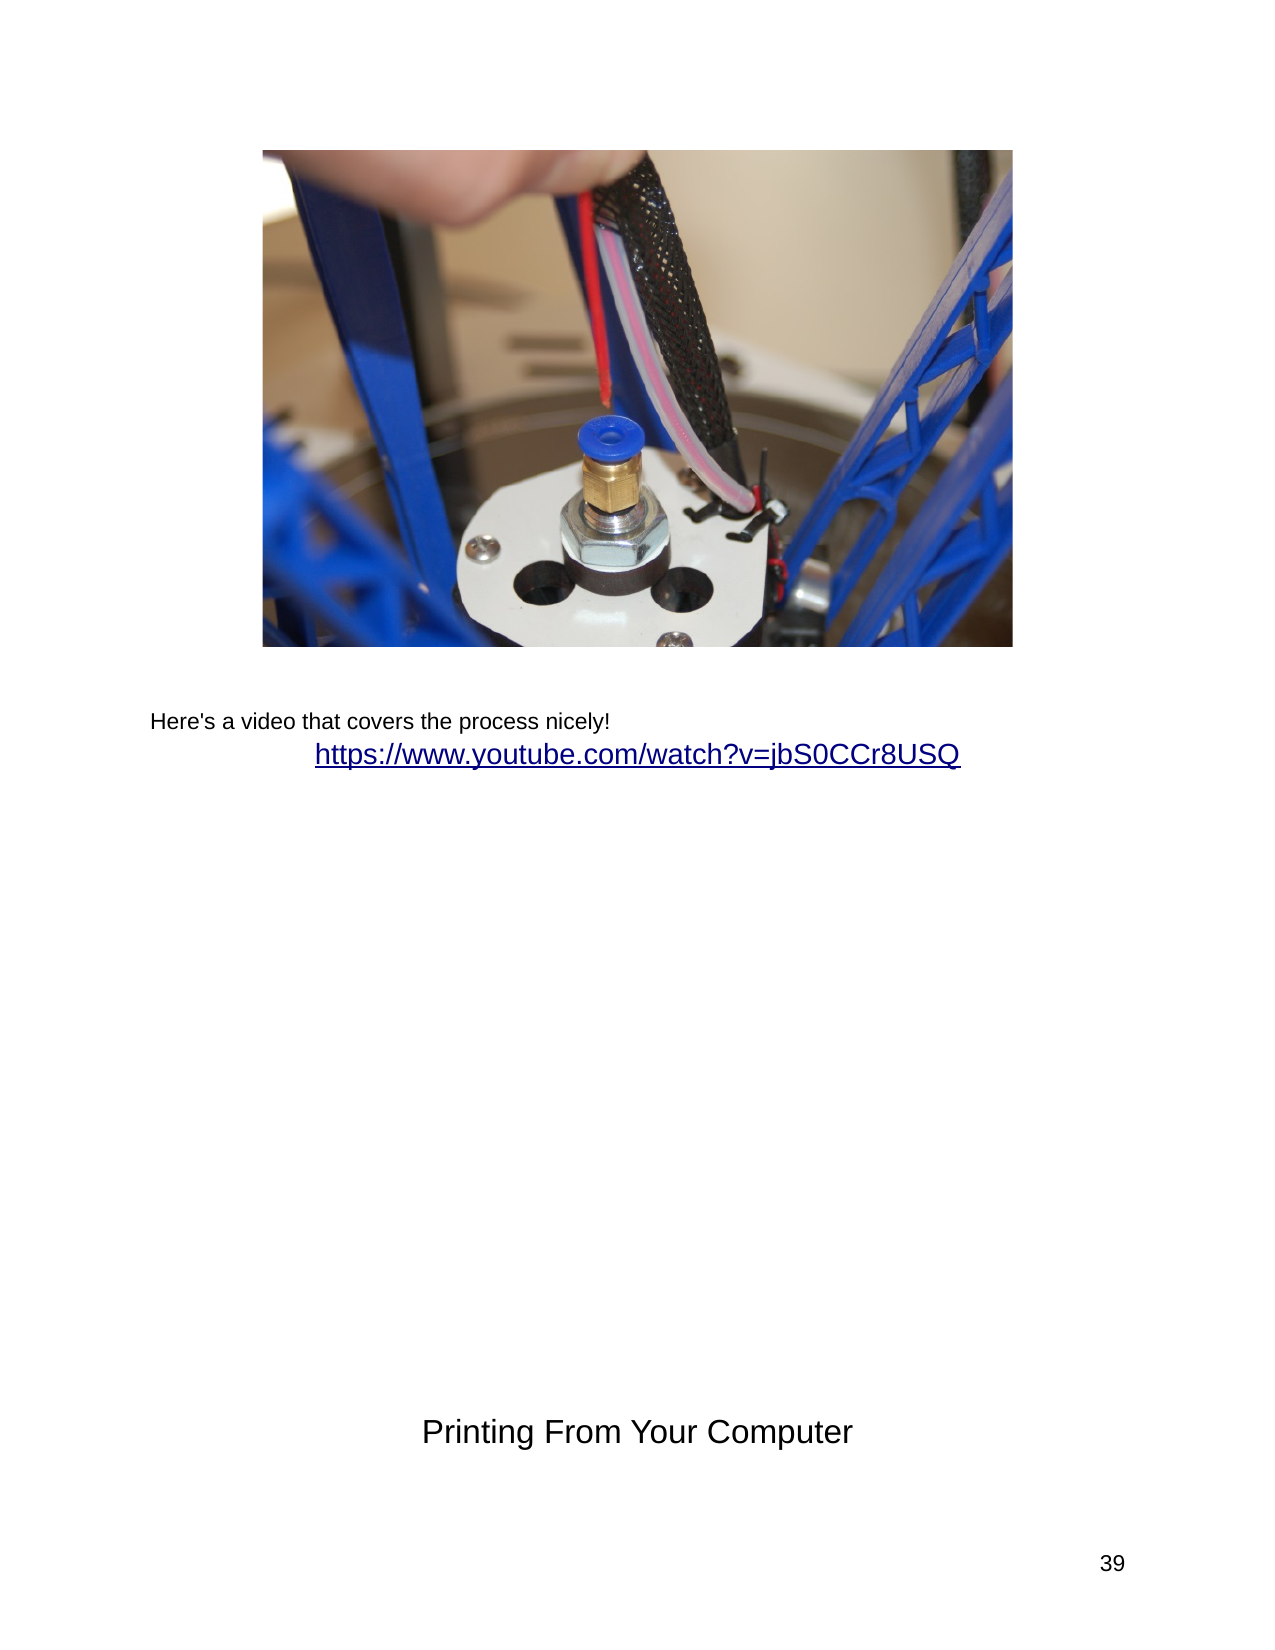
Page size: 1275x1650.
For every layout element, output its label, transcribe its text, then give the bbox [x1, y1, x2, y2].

picture [262, 150, 1013, 647]
text Here's a video that covers the process nicely! [150, 709, 1125, 734]
text https://www.youtube.com/watch?v=jbS0CCr8USQ [150, 738, 1125, 771]
subtitle Printing From Your Computer [150, 1413, 1125, 1451]
